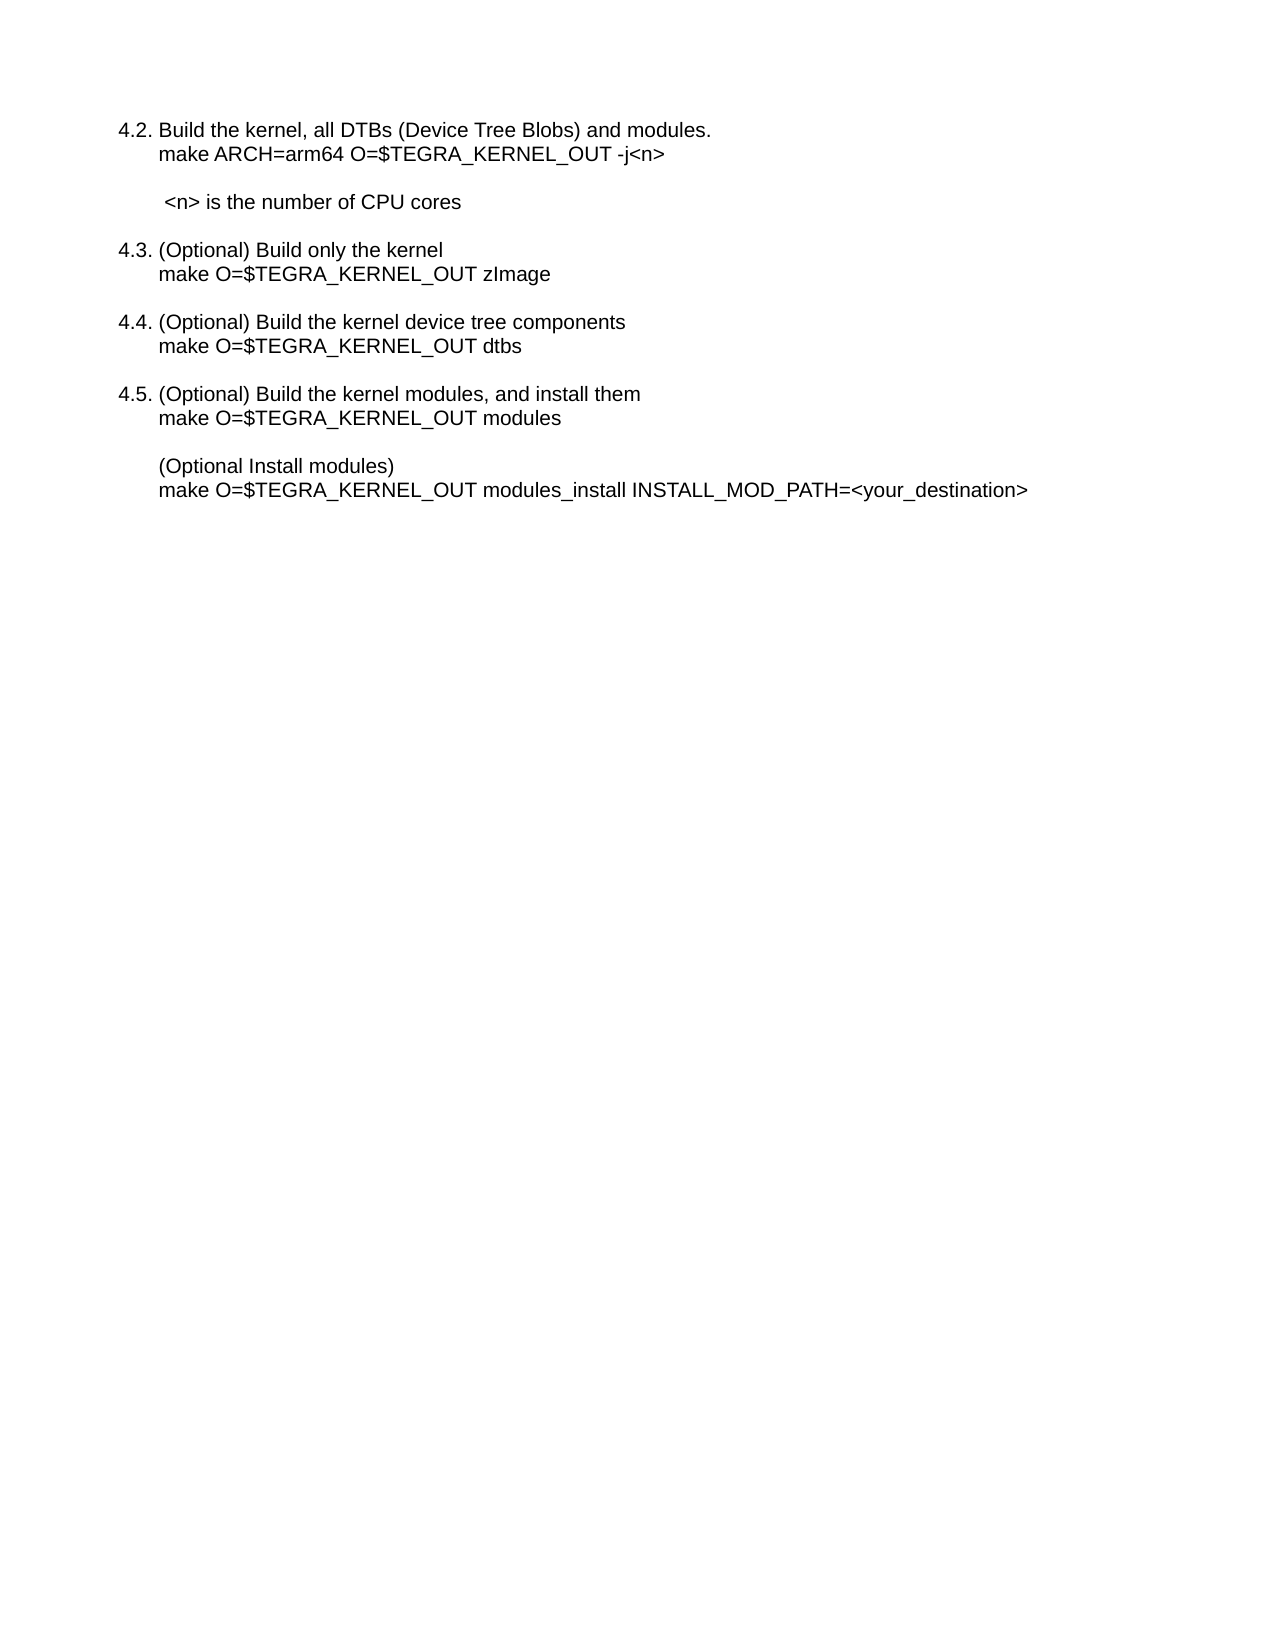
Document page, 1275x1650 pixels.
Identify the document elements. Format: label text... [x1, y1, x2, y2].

text make O=$TEGRA_KERNEL_OUT modules_install INSTALL_MOD_PATH=<your_destination> [118, 477, 1157, 501]
text make ARCH=arm64 O=$TEGRA_KERNEL_OUT -j<n> [118, 142, 1157, 166]
text 4.4. (Optional) Build the kernel device tree components [118, 310, 1157, 334]
text make O=$TEGRA_KERNEL_OUT modules [118, 406, 1157, 429]
text (Optional Install modules) [118, 453, 1157, 477]
text make O=$TEGRA_KERNEL_OUT dtbs [118, 334, 1157, 358]
text make O=$TEGRA_KERNEL_OUT zImage [118, 262, 1157, 286]
text <n> is the number of CPU cores [118, 190, 1157, 214]
text 4.5. (Optional) Build the kernel modules, and install them [118, 382, 1157, 406]
text 4.3. (Optional) Build only the kernel [118, 238, 1157, 262]
text 4.2. Build the kernel, all DTBs (Device Tree Blobs) and modules. [118, 118, 1157, 142]
